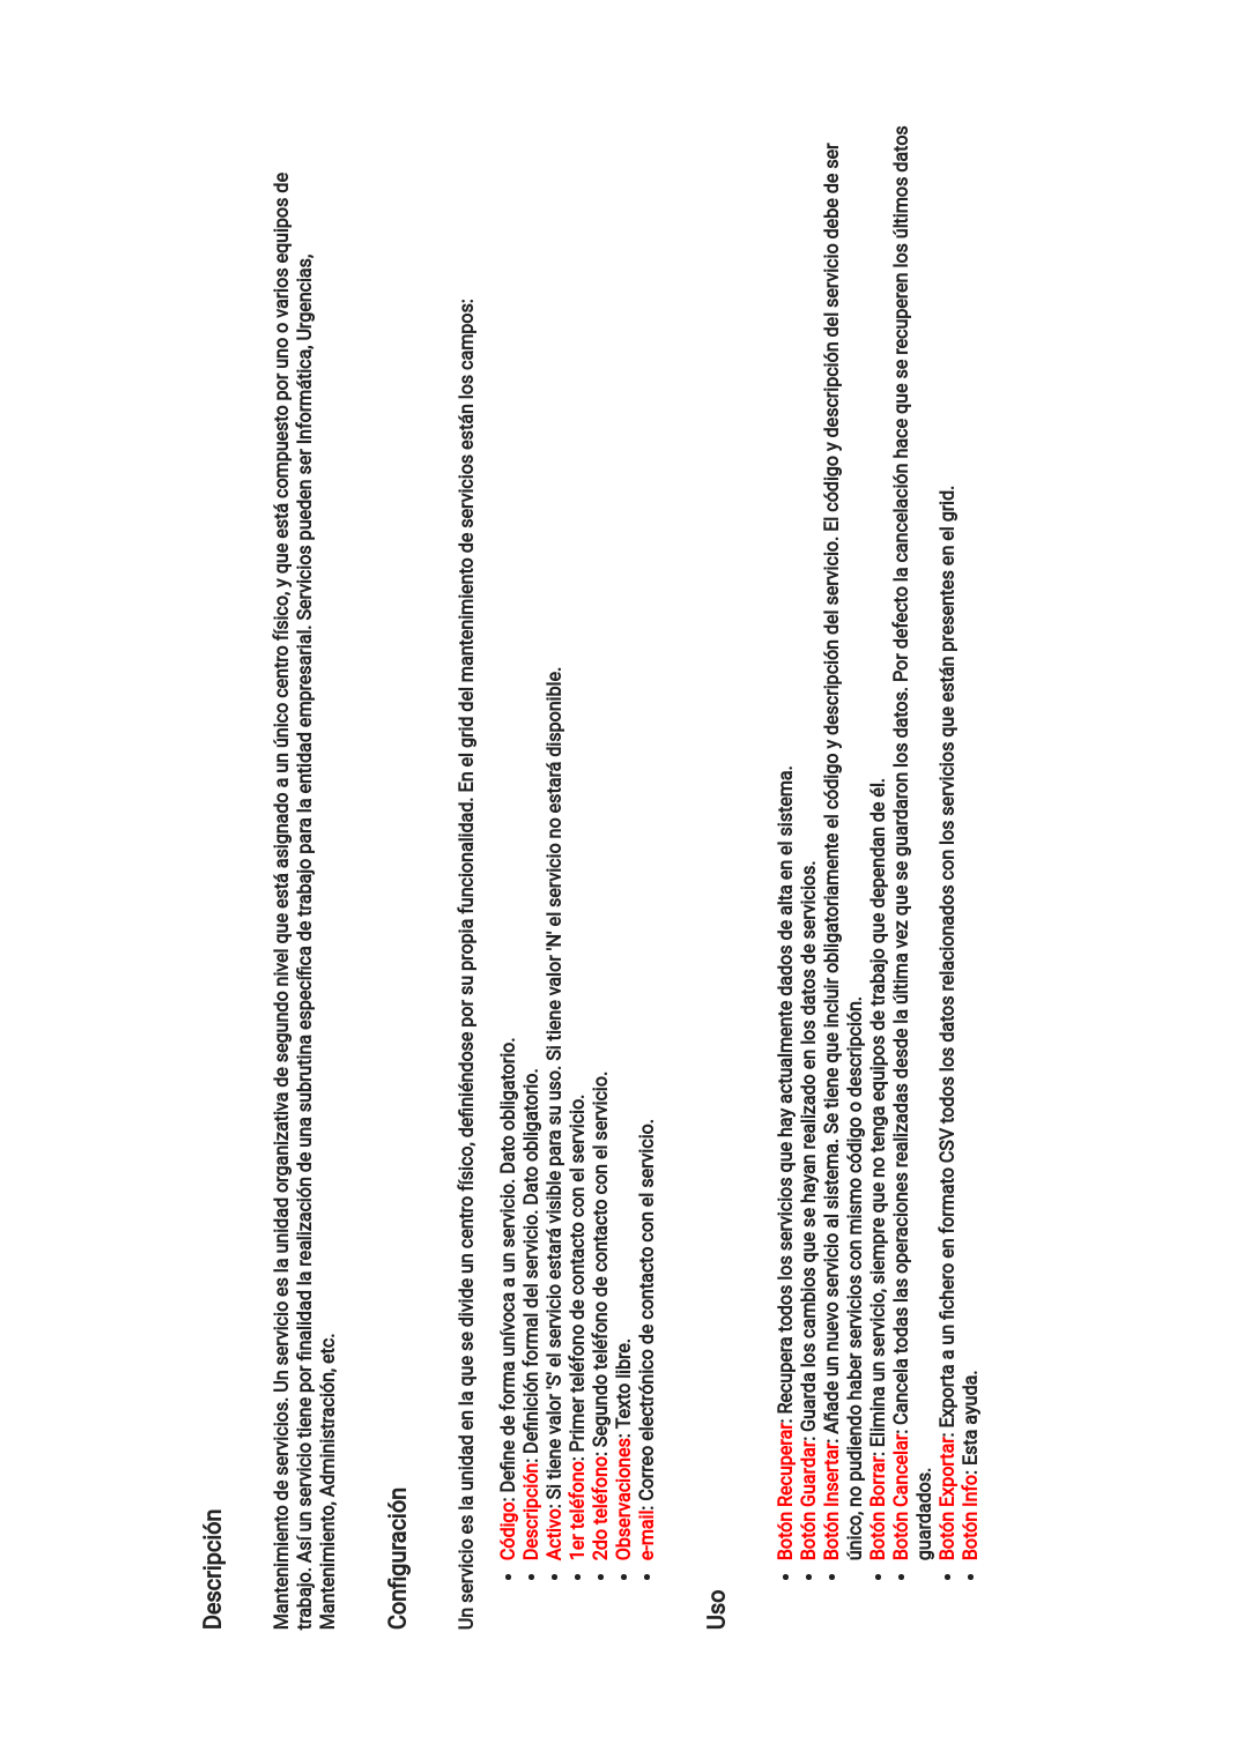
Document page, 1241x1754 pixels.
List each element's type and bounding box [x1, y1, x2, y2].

picture [198, 123, 984, 1632]
